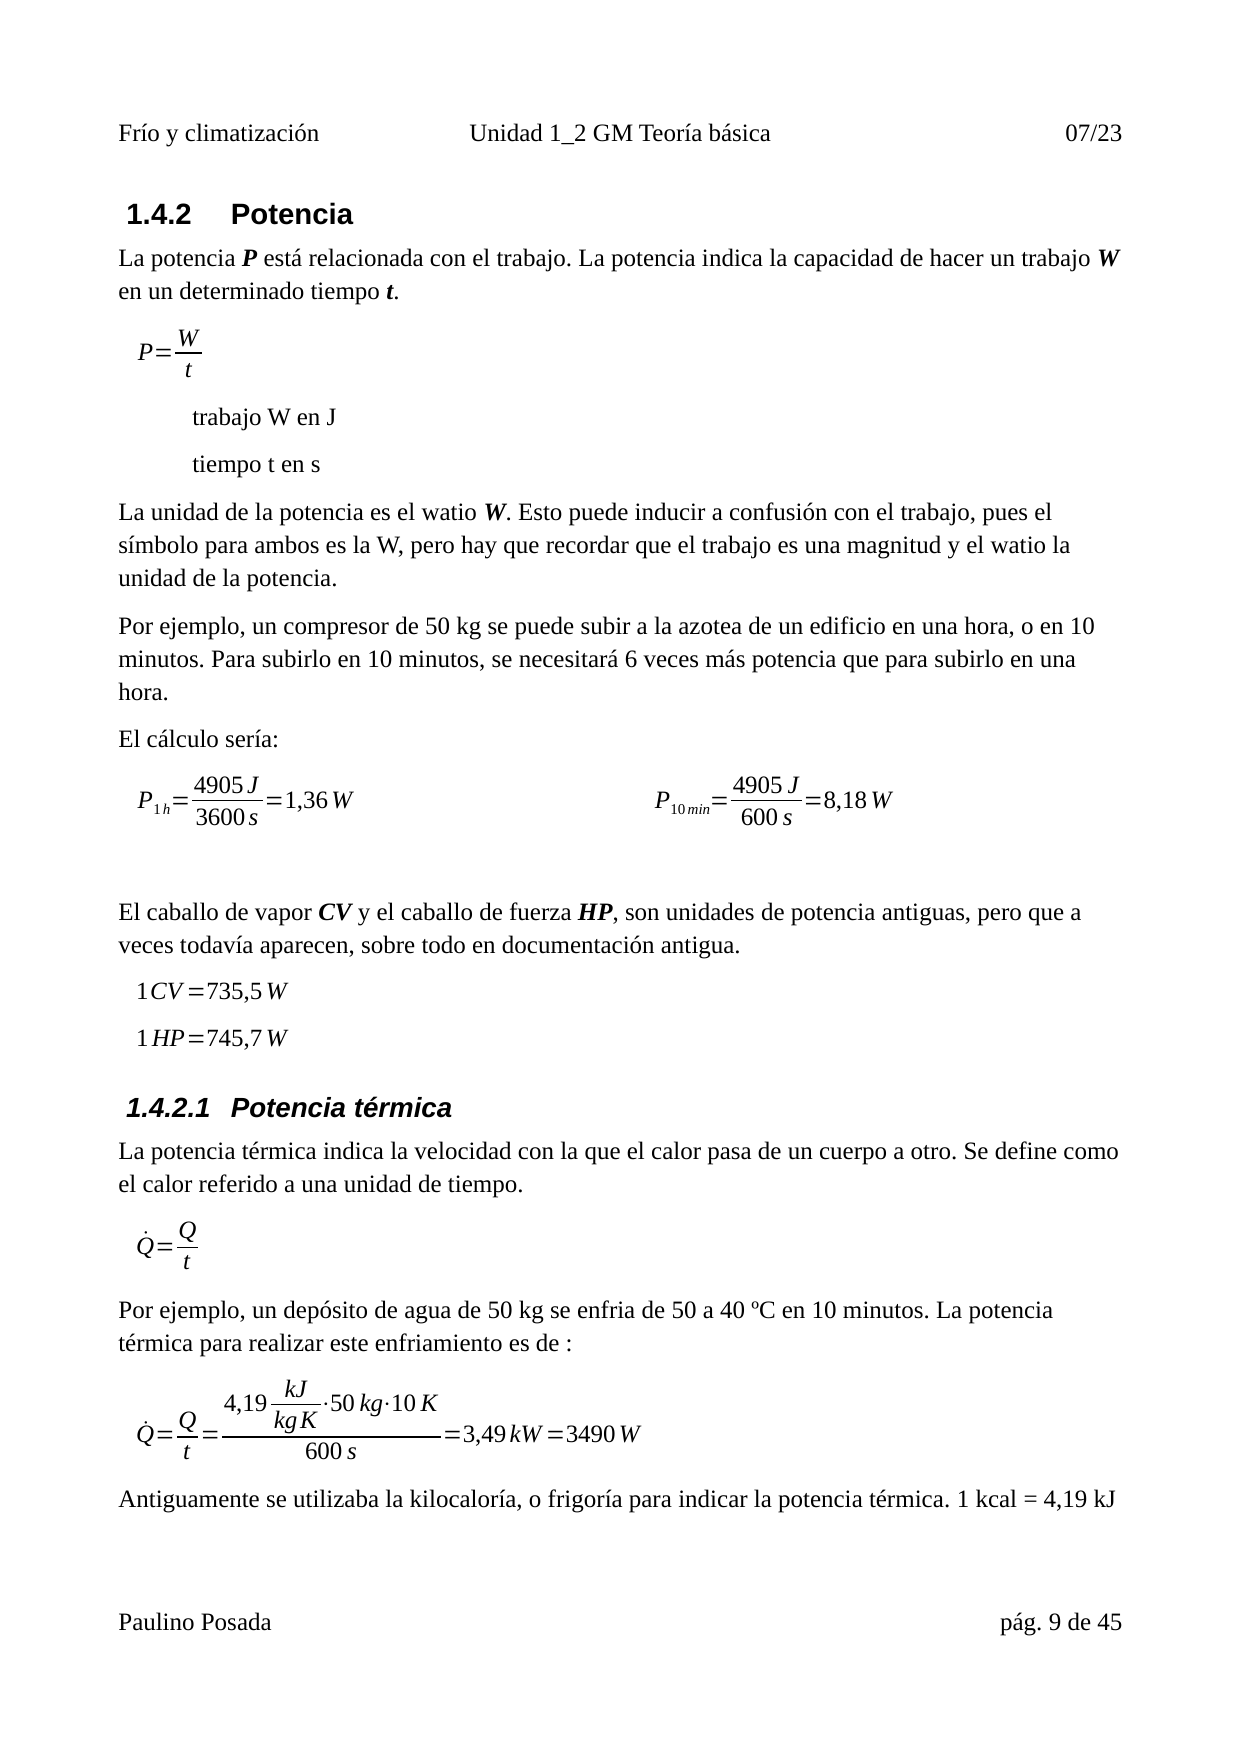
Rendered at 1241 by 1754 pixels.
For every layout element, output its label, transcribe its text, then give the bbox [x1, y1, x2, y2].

text Por ejemplo, un depósito de agua de 50 kg se enfria de 50 a 40 ºC en 10 minutos. La potencia térmica para realizar este enfriamiento es de : [118, 1295, 1122, 1357]
text Por ejemplo, un compresor de 50 kg se puede subir a la azotea de un edificio en una hora, o en 10 minutos. Para subirlo en 10 minutos, se necesitará 6 veces más potencia que para subirlo en una hora. [118, 611, 1122, 706]
subtitle Potencia térmica [118, 1092, 1122, 1124]
text La potencia térmica indica la velocidad con la que el calor pasa de un cuerpo a otro. Se define como el calor referido a una unidad de tiempo. [118, 1136, 1122, 1198]
text La potencia P está relacionada con el trabajo. La potencia indica la capacidad de hacer un trabajo W en un determinado tiempo t. [118, 243, 1122, 305]
text El cálculo sería: [118, 724, 1122, 753]
text La unidad de la potencia es el watio W. Esto puede inducir a confusión con el trabajo, pues el símbolo para ambos es la W, pero hay que recordar que el trabajo es una magnitud y el watio la unidad de la potencia. [118, 497, 1122, 592]
text Antiguamente se utilizaba la kilocaloría, o frigoría para indicar la potencia térmica. 1 kcal = 4,19 kJ [118, 1484, 1122, 1513]
text tiempo t en s [118, 449, 1122, 478]
text trabajo W en J [118, 402, 1122, 431]
text El caballo de vapor CV y el caballo de fuerza HP, son unidades de potencia antiguas, pero que a veces todavía aparecen, sobre todo en documentación antigua. [118, 897, 1122, 959]
subtitle Potencia [118, 197, 1122, 231]
